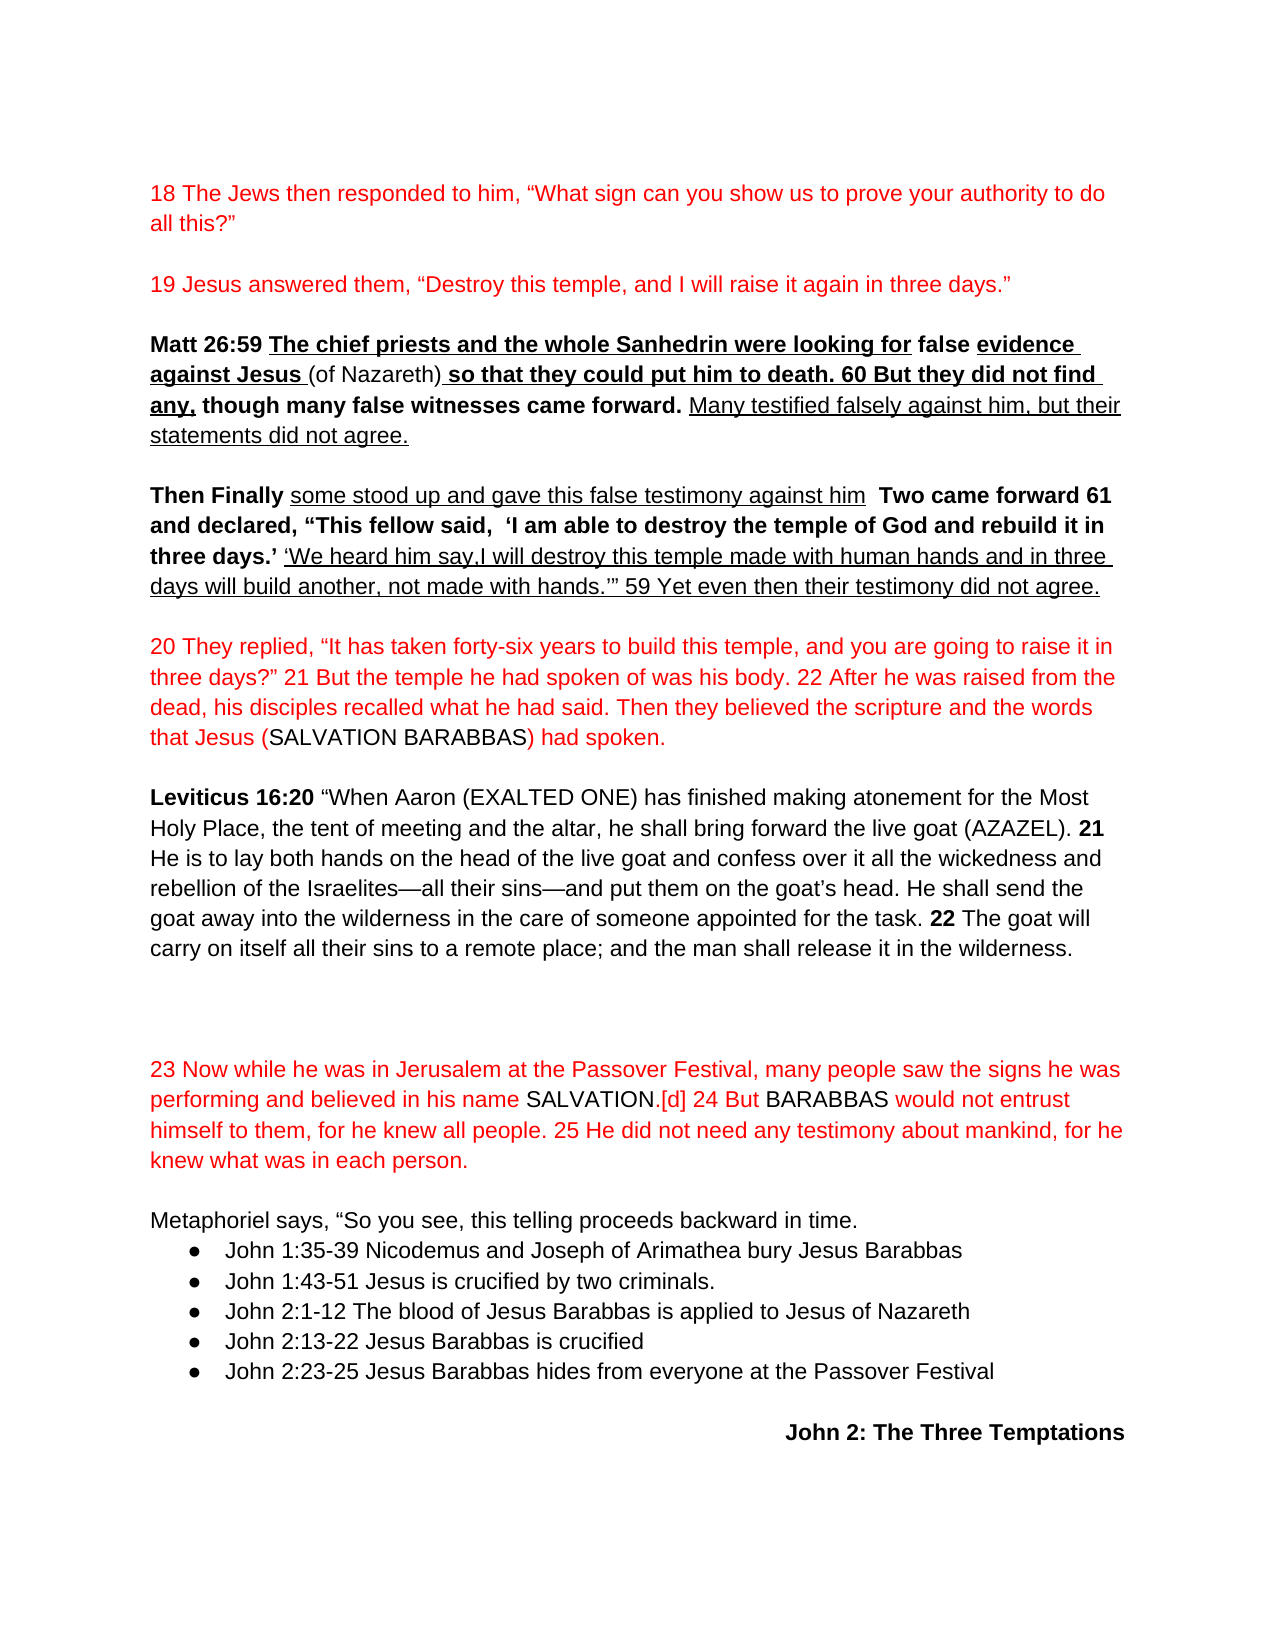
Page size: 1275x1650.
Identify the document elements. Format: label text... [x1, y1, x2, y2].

text 18 The Jews then responded to him, “What sign can you show us to prove your authority to do all this?” [150, 180, 1125, 237]
text 23 Now while he was in Jerusalem at the Passover Festival, many people saw the signs he was performing and believed in his name SALVATION.[d] 24 But BARABBAS would not entrust himself to them, for he knew all people. 25 He did not need any testimony about mankind, for he knew what was in each person. [150, 1056, 1125, 1173]
list John 1:35-39 Nicodemus and Joseph of Arimathea bury Jesus Barabbas [187, 1237, 1125, 1264]
list John 1:43-51 Jesus is crucified by two criminals. [187, 1268, 1125, 1294]
list John 2:1-12 The blood of Jesus Barabbas is applied to Jesus of Nazareth [187, 1298, 1125, 1324]
text Matt 26:59 The chief priests and the whole Sanhedrin were looking for false evidence against Jesus (of Nazareth) so that they could put him to death. 60 But they did not find any, though many false witnesses came forward. Many testified falsely against him, but their statements did not agree. [150, 331, 1125, 448]
text Metaphoriel says, “So you see, this telling proceeds backward in time. [150, 1207, 1125, 1234]
text Then Finally some stood up and gave this false testimony against him Two came forward 61 and declared, “This fellow said, ‘I am able to destroy the temple of God and rebuild it in three days.’ ‘We heard him say,I will destroy this temple made with human hands and in three days will build another, not made with hands.’” 59 Yet even then their testimony did not agree. [150, 482, 1125, 599]
subtitle John 2: The Three Temptations [150, 1419, 1125, 1445]
text Leviticus 16:20 “When Aaron (EXALTED ONE) has finished making atonement for the Most Holy Place, the tent of meeting and the altar, he shall bring forward the live goat (AZAZEL). 21 He is to lay both hands on the head of the live goat and confess over it all the wickedness and rebellion of the Israelites—all their sins—and put them on the goat’s head. He shall send the goat away into the wilderness in the care of someone appointed for the task. 22 The goat will carry on itself all their sins to a remote place; and the man shall release it in the wilderness. [150, 784, 1125, 962]
text 19 Jesus answered them, “Destroy this temple, and I will raise it again in three days.” [150, 271, 1125, 297]
list John 2:23-25 Jesus Barabbas hides from everyone at the Passover Festival [187, 1358, 1125, 1385]
text 20 They replied, “It has taken forty-six years to build this temple, and you are going to raise it in three days?” 21 But the temple he had spoken of was his body. 22 After he was raised from the dead, his disciples recalled what he had said. Then they believed the scripture and the words that Jesus (SALVATION BARABBAS) had spoken. [150, 633, 1125, 750]
list John 2:13-22 Jesus Barabbas is crucified [187, 1328, 1125, 1354]
